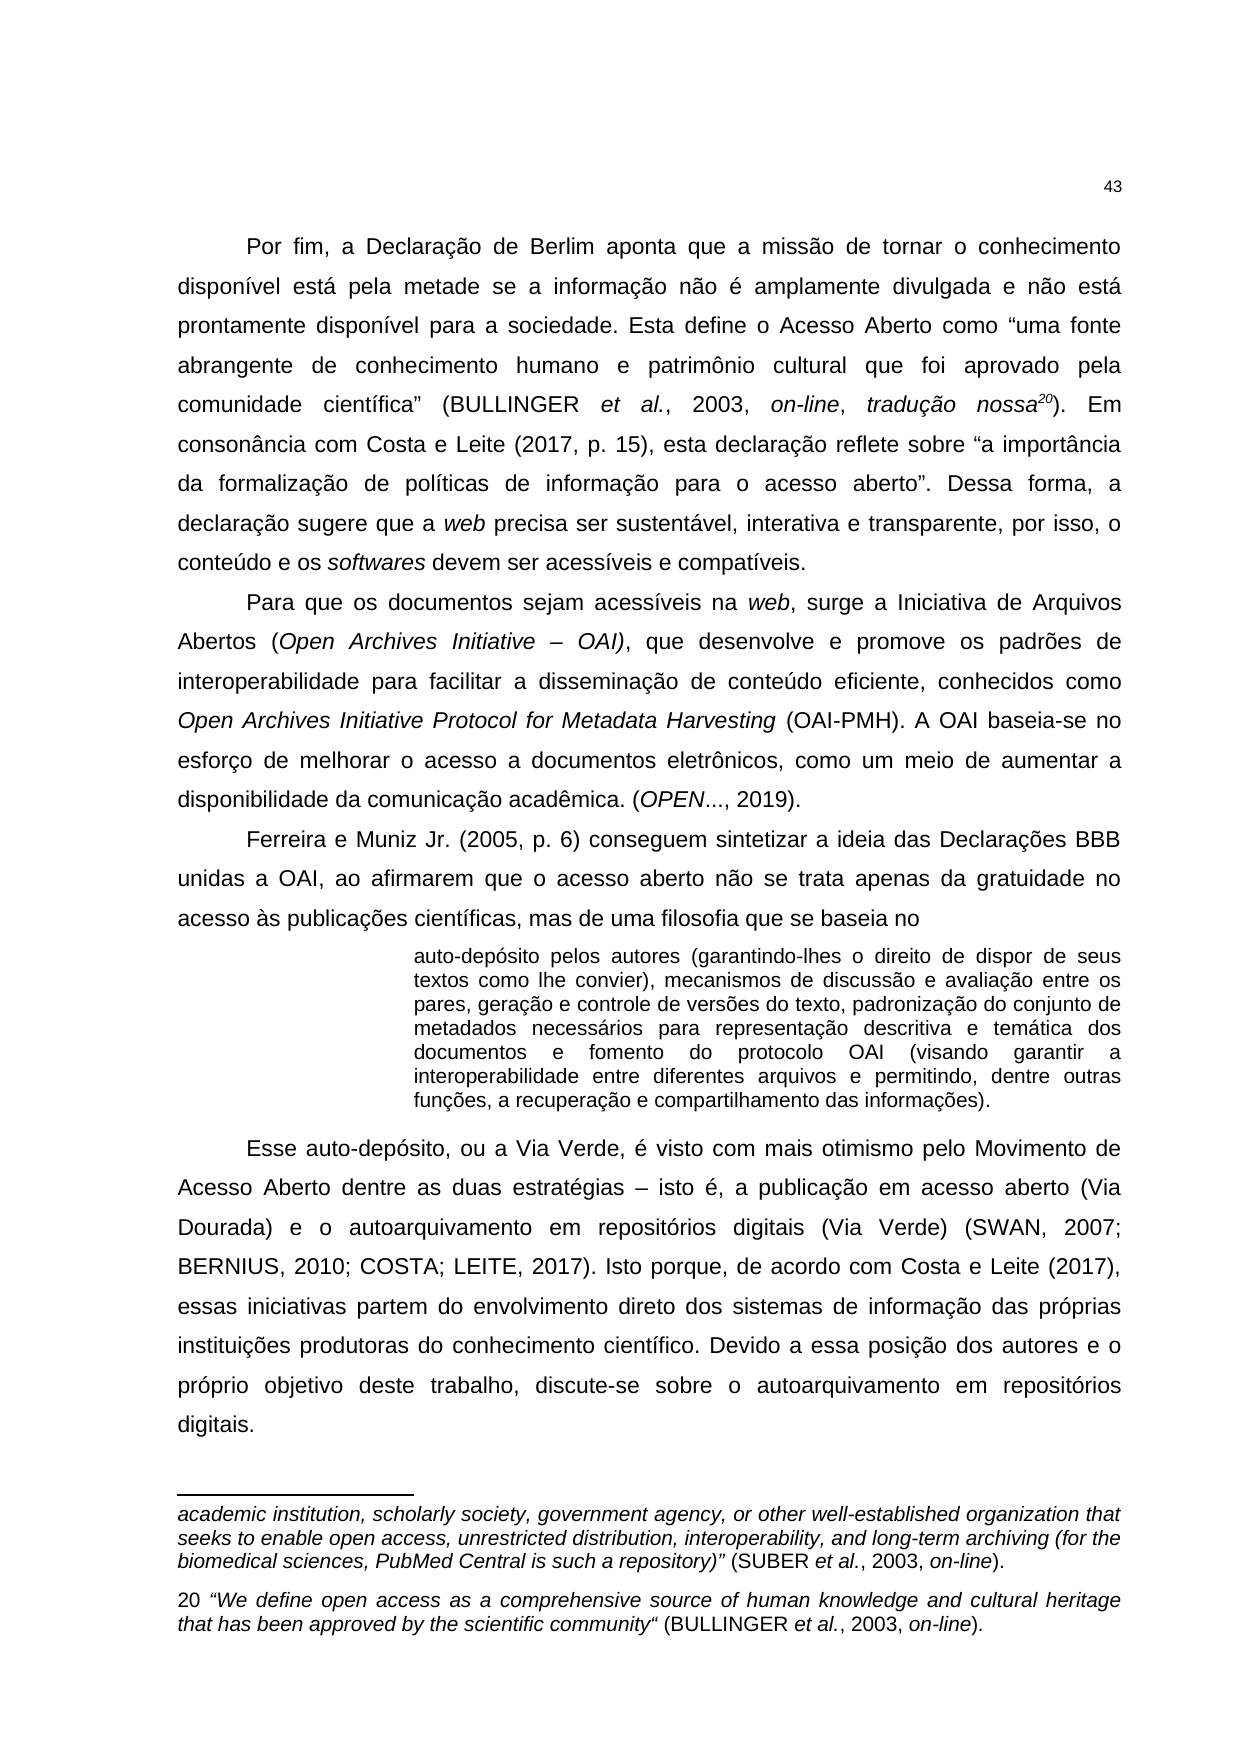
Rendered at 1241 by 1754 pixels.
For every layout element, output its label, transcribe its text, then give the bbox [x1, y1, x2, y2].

text Ferreira e Muniz Jr. (2005, p. 6) conseguem sintetizar a ideia das Declarações BBB unidas a OAI, ao afirmarem que o acesso aberto não se trata apenas da gratuidade no acesso às publicações científicas, mas de uma filosofia que se baseia no [177, 826, 1122, 931]
text Esse auto-depósito, ou a Via Verde, é visto com mais otimismo pelo Movimento de Acesso Aberto dentre as duas estratégias – isto é, a publicação em acesso aberto (Via Dourada) e o autoarquivamento em repositórios digitais (Via Verde) (SWAN, 2007; BERNIUS, 2010; COSTA; LEITE, 2017). Isto porque, de acordo com Costa e Leite (2017), essas iniciativas partem do envolvimento direto dos sistemas de informação das próprias instituições produtoras do conhecimento científico. Devido a essa posição dos autores e o próprio objetivo deste trabalho, discute-se sobre o autoarquivamento em repositórios digitais. [177, 1135, 1122, 1437]
text Por fim, a Declaração de Berlim aponta que a missão de tornar o conhecimento disponível está pela metade se a informação não é amplamente divulgada e não está prontamente disponível para a sociedade. Esta define o Acesso Aberto como “uma fonte abrangente de conhecimento humano e patrimônio cultural que foi aprovado pela comunidade científica” (BULLINGER et al., 2003, on-line, tradução nossa). Em consonância com Costa e Leite (2017, p. 15), esta declaração reflete sobre “a importância da formalização de políticas de informação para o acesso aberto”. Dessa forma, a declaração sugere que a web precisa ser sustentável, interativa e transparente, por isso, o conteúdo e os softwares devem ser acessíveis e compatíveis. [177, 233, 1122, 576]
text Para que os documentos sejam acessíveis na web, surge a Iniciativa de Arquivos Abertos (Open Archives Initiative – OAI), que desenvolve e promove os padrões de interoperabilidade para facilitar a disseminação de conteúdo eficiente, conhecidos como Open Archives Initiative Protocol for Metadata Harvesting (OAI-PMH). A OAI baseia-se no esforço de melhorar o acesso a documentos eletrônicos, como um meio de aumentar a disponibilidade da comunicação acadêmica. (OPEN..., 2019). [177, 589, 1122, 812]
text academic institution, scholarly society, government agency, or other well-established organization that seeks to enable open access, unrestricted distribution, interoperability, and long-term archiving (for the biomedical sciences, PubMed Central is such a repository)” (SUBER et al., 2003, on-line). [177, 1501, 1122, 1573]
text “We define open access as a comprehensive source of human knowledge and cultural heritage that has been approved by the scientific community“ (BULLINGER et al., 2003, on-line). [177, 1588, 1122, 1636]
text auto-depósito pelos autores (garantindo-lhes o direito de dispor de seus textos como lhe convier), mecanismos de discussão e avaliação entre os pares, geração e controle de versões do texto, padronização do conjunto de metadados necessários para representação descritiva e temática dos documentos e fomento do protocolo OAI (visando garantir a interoperabilidade entre diferentes arquivos e permitindo, dentre outras funções, a recuperação e compartilhamento das informações). [413, 944, 1122, 1112]
